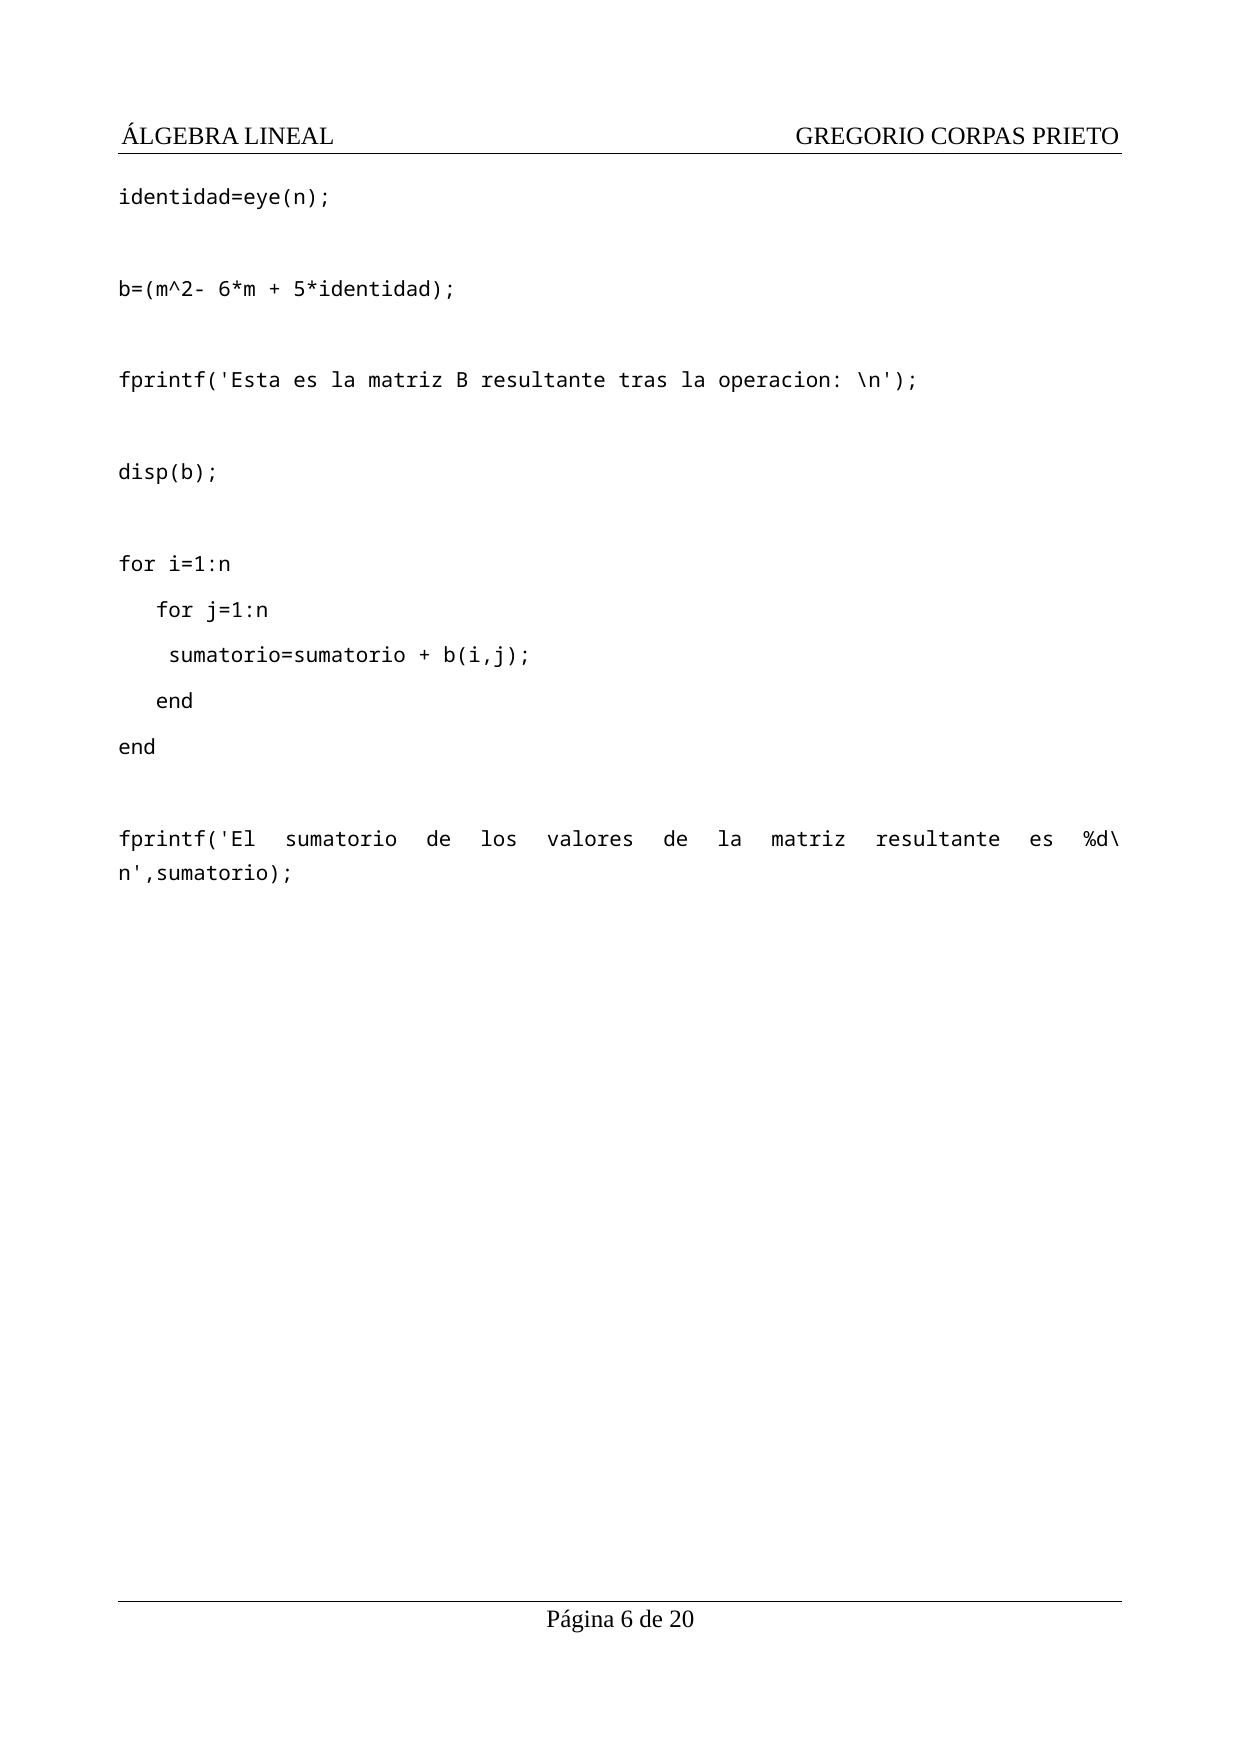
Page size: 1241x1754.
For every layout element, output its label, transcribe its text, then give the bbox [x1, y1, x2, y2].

text identidad=eye(n); [118, 182, 1122, 211]
text end [118, 732, 1122, 761]
text disp(b); [118, 457, 1122, 486]
text fprintf('El sumatorio de los valores de la matriz resultante es %d\n',sumatorio); [118, 824, 1122, 886]
text for i=1:n [118, 549, 1122, 577]
text b=(m^2- 6*m + 5*identidad); [118, 274, 1122, 302]
text sumatorio=sumatorio + b(i,j); [118, 641, 1122, 669]
text for j=1:n [118, 595, 1122, 623]
text fprintf('Esta es la matriz B resultante tras la operacion: \n'); [118, 366, 1122, 394]
text end [118, 686, 1122, 715]
